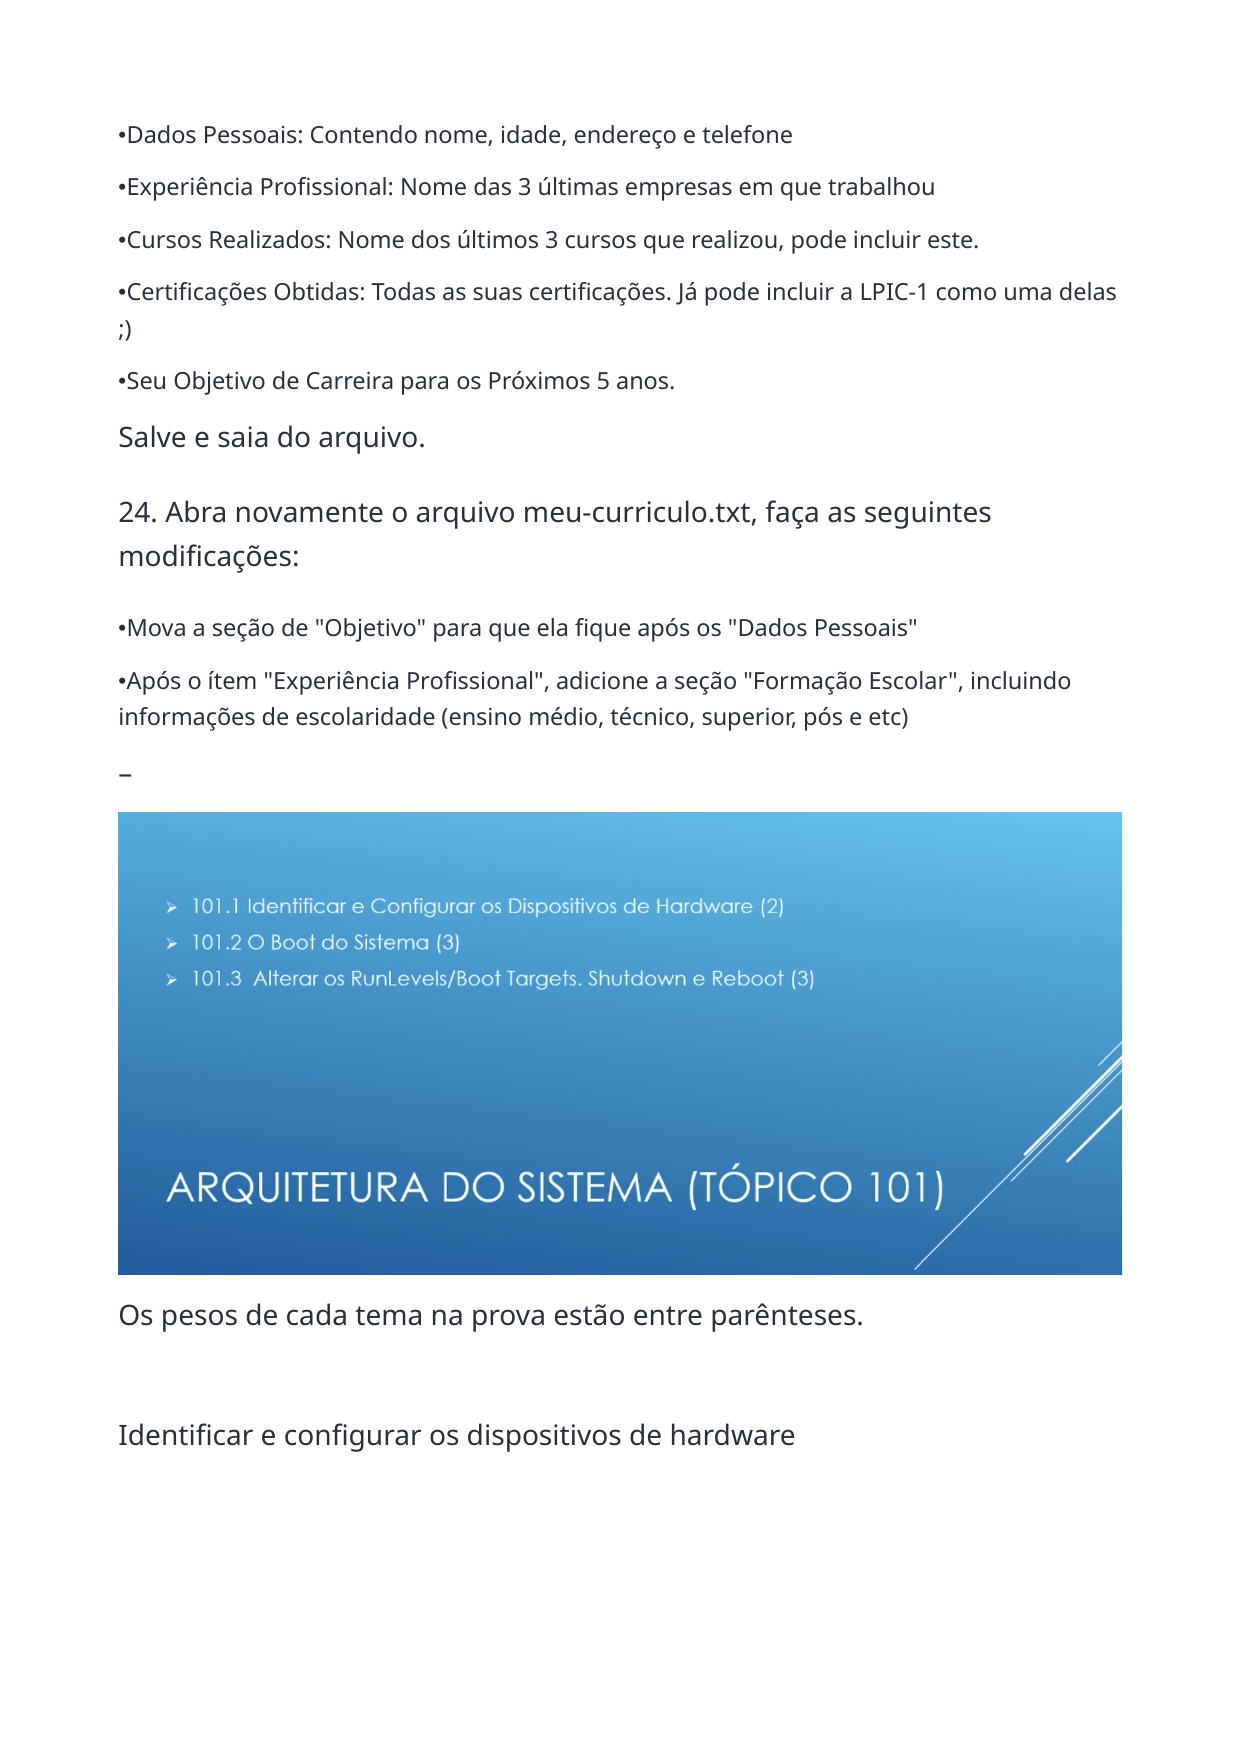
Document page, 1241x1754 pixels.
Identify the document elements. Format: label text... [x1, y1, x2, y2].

list Cursos Realizados: Nome dos últimos 3 cursos que realizou, pode incluir este. [118, 223, 1122, 255]
list Dados Pessoais: Contendo nome, idade, endereço e telefone [118, 118, 1122, 150]
text Salve e saia do arquivo. [118, 417, 1122, 455]
text – [118, 753, 1122, 791]
list Após o ítem "Experiência Profissional", adicione a seção "Formação Escolar", incluindo informações de escolaridade (ensino médio, técnico, superior, pós e etc) [118, 664, 1122, 733]
picture [118, 812, 1123, 1275]
text Identificar e configurar os dispositivos de hardware [118, 1415, 1122, 1453]
text 24. Abra novamente o arquivo meu-curriculo.txt, faça as seguintes modificações: [118, 492, 1122, 574]
list Certificações Obtidas: Todas as suas certificações. Já pode incluir a LPIC-1 como uma delas ;) [118, 275, 1122, 344]
text Os pesos de cada tema na prova estão entre parênteses. [118, 1296, 1122, 1334]
list Experiência Profissional: Nome das 3 últimas empresas em que trabalhou [118, 171, 1122, 202]
list Mova a seção de "Objetivo" para que ela fique após os "Dados Pessoais" [118, 612, 1122, 643]
list Seu Objetivo de Carreira para os Próximos 5 anos. [118, 364, 1122, 396]
